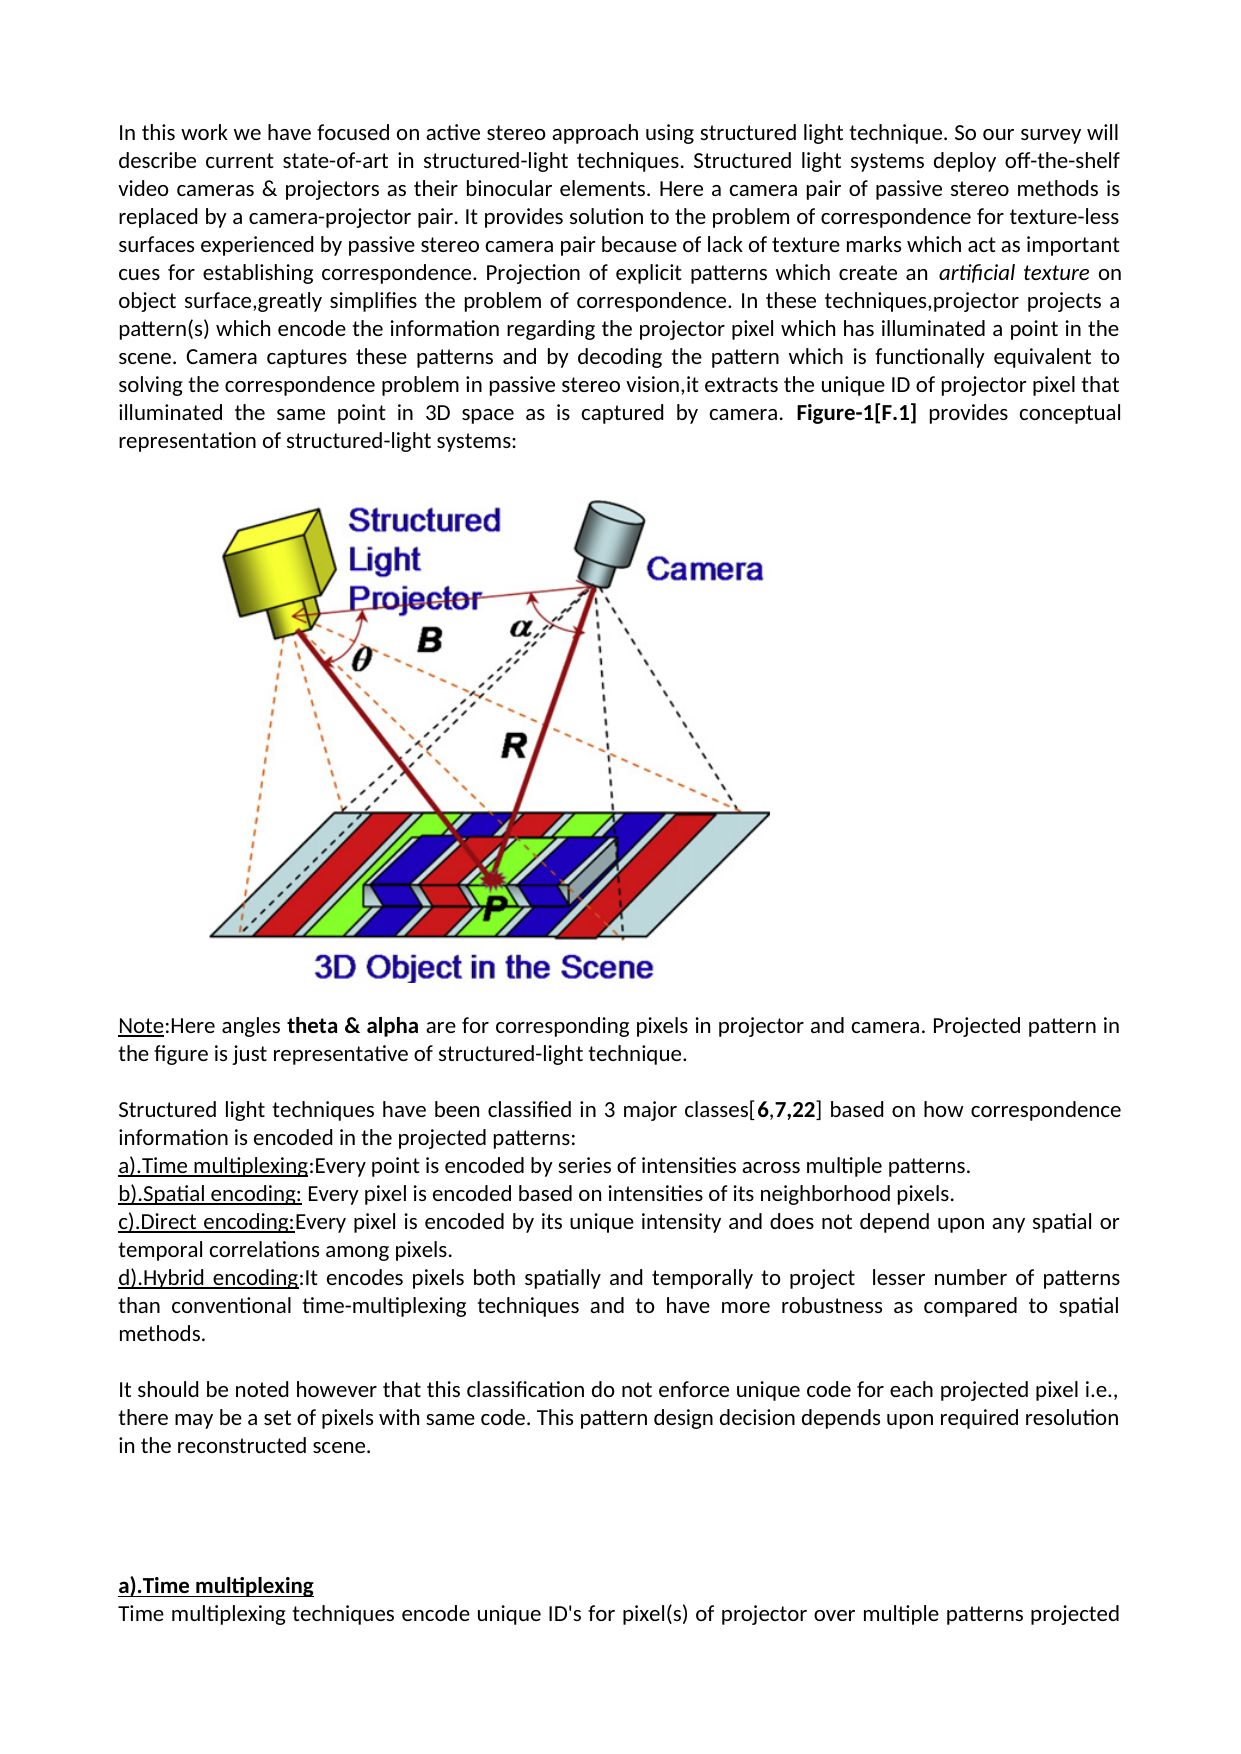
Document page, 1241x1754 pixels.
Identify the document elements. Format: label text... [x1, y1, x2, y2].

text a).Time multiplexing [118, 1571, 1122, 1599]
text Time multiplexing techniques encode unique ID's for pixel(s) of projector over multiple patterns projected [118, 1599, 1122, 1627]
text Note:Here angles theta & alpha are for corresponding pixels in projector and camera. Projected pattern in the figure is just representative of structured-light technique. [118, 1011, 1122, 1067]
text a).Time multiplexing:Every point is encoded by series of intensities across multiple patterns. [118, 1151, 1122, 1179]
text Structured light techniques have been classified in 3 major classes[6,7,22] based on how correspondence information is encoded in the projected patterns: [118, 1095, 1122, 1151]
text It should be noted however that this classification do not enforce unique code for each projected pixel i.e., there may be a set of pixels with same code. This pattern design decision depends upon required resolution in the reconstructed scene. [118, 1375, 1122, 1459]
text b).Spatial encoding: Every pixel is encoded based on intensities of its neighborhood pixels. [118, 1179, 1122, 1207]
text c).Direct encoding:Every pixel is encoded by its unique intensity and does not depend upon any spatial or temporal correlations among pixels. [118, 1207, 1122, 1263]
text In this work we have focused on active stereo approach using structured light technique. So our survey will describe current state-of-art in structured-light techniques. Structured light systems deploy off-the-shelf video cameras & projectors as their binocular elements. Here a camera pair of passive stereo methods is replaced by a camera-projector pair. It provides solution to the problem of correspondence for texture-less surfaces experienced by passive stereo camera pair because of lack of texture marks which act as important cues for establishing correspondence. Projection of explicit patterns which create an artificial texture on object surface,greatly simplifies the problem of correspondence. In these techniques,projector projects a pattern(s) which encode the information regarding the projector pixel which has illuminated a point in the scene. Camera captures these patterns and by decoding the pattern which is functionally equivalent to solving the correspondence problem in passive stereo vision,it extracts the unique ID of projector pixel that illuminated the same point in 3D space as is captured by camera. Figure-1[F.1] provides conceptual representation of structured-light systems: [118, 118, 1122, 454]
text d).Hybrid encoding:It encodes pixels both spatially and temporally to project lesser number of patterns than conventional time-multiplexing techniques and to have more robustness as compared to spatial methods. [118, 1263, 1122, 1347]
